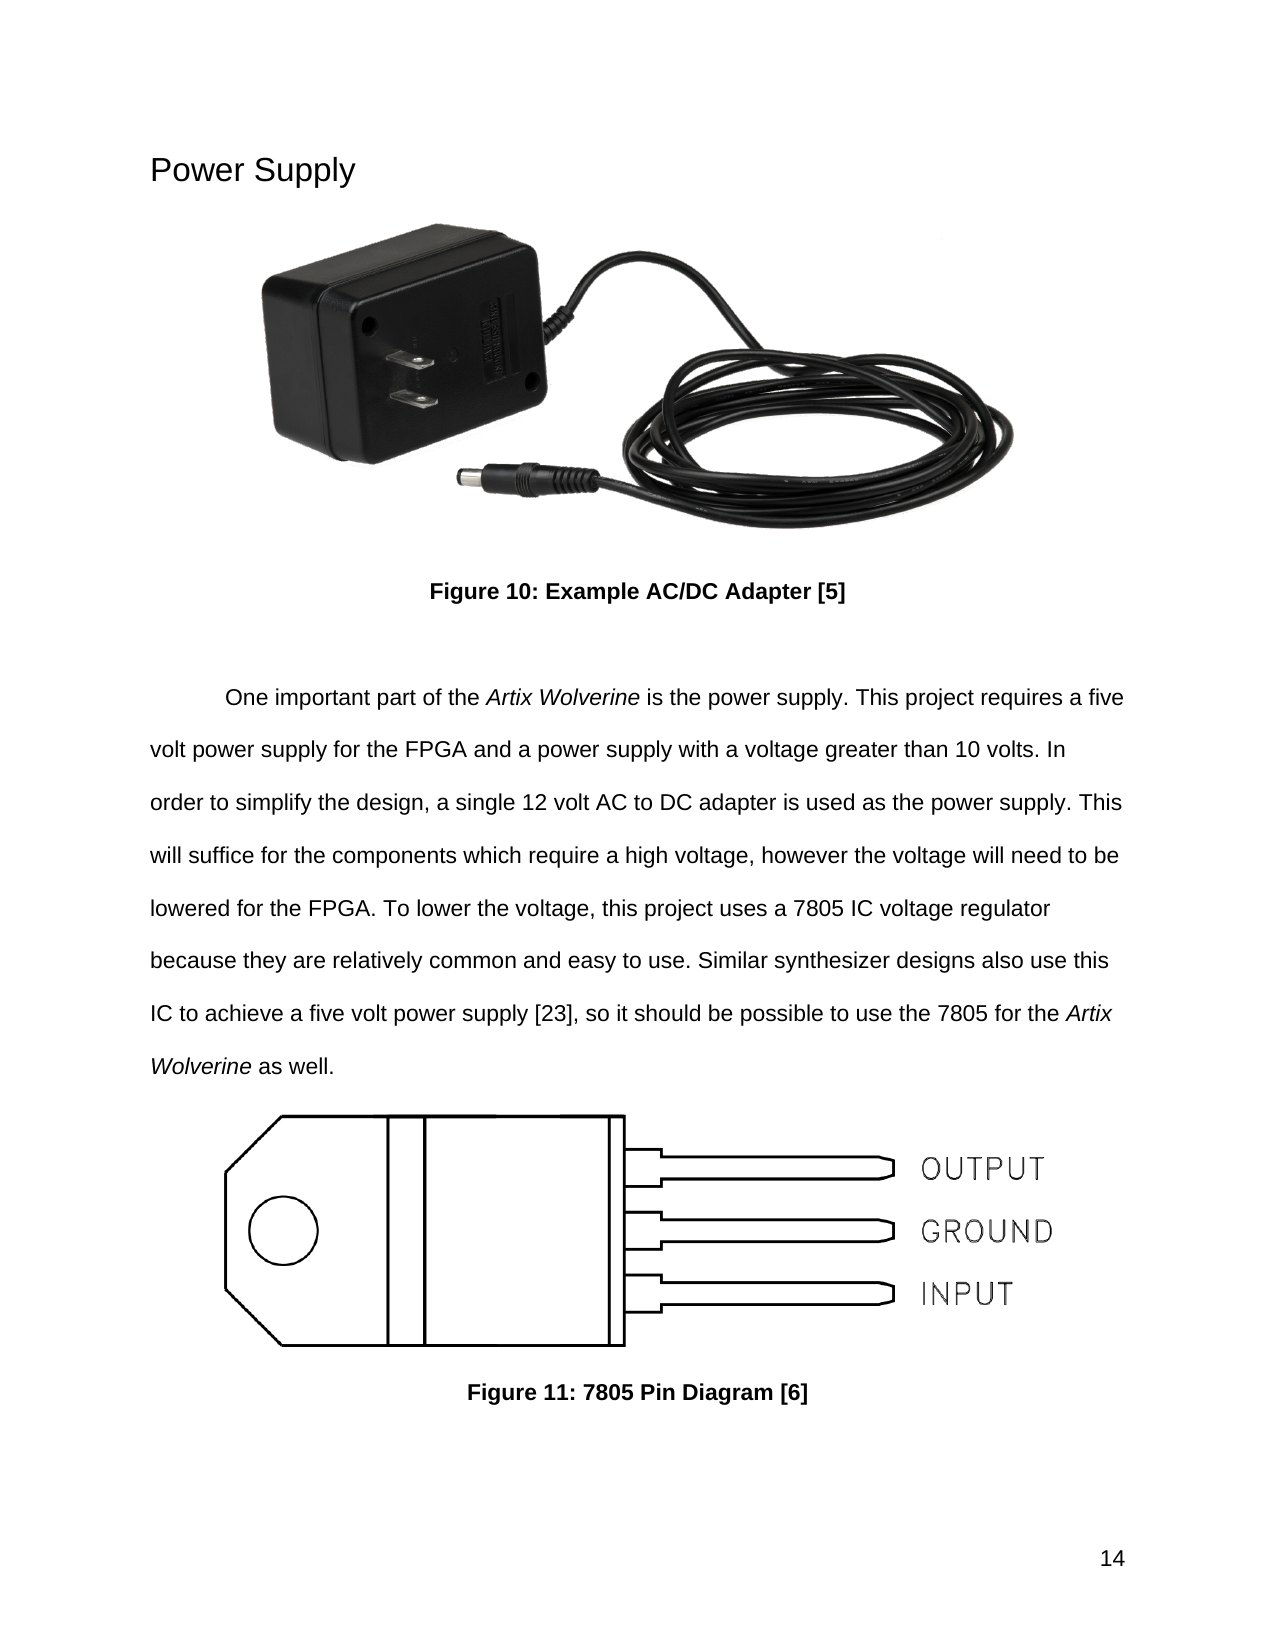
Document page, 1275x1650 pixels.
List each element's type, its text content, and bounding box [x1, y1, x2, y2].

text One important part of the Artix Wolverine is the power supply. This project requires a five volt power supply for the FPGA and a power supply with a voltage greater than 10 volts. In order to simplify the design, a single 12 volt AC to DC adapter is used as the power supply. This will suffice for the components which require a high voltage, however the voltage will need to be lowered for the FPGA. To lower the voltage, this project uses a 7805 IC voltage regulator because they are relatively common and easy to use. Similar synthesizer designs also use this IC to achieve a five volt power supply [23], so it should be possible to use the 7805 for the Artix Wolverine as well. [150, 684, 1125, 1079]
text Figure 11: 7805 Pin Diagram [6] [150, 1378, 1125, 1405]
subtitle Power Supply [150, 150, 1125, 188]
text Figure 10: Example AC/DC Adapter [5] [150, 578, 1125, 604]
picture [246, 201, 1029, 552]
picture [216, 1105, 1059, 1353]
